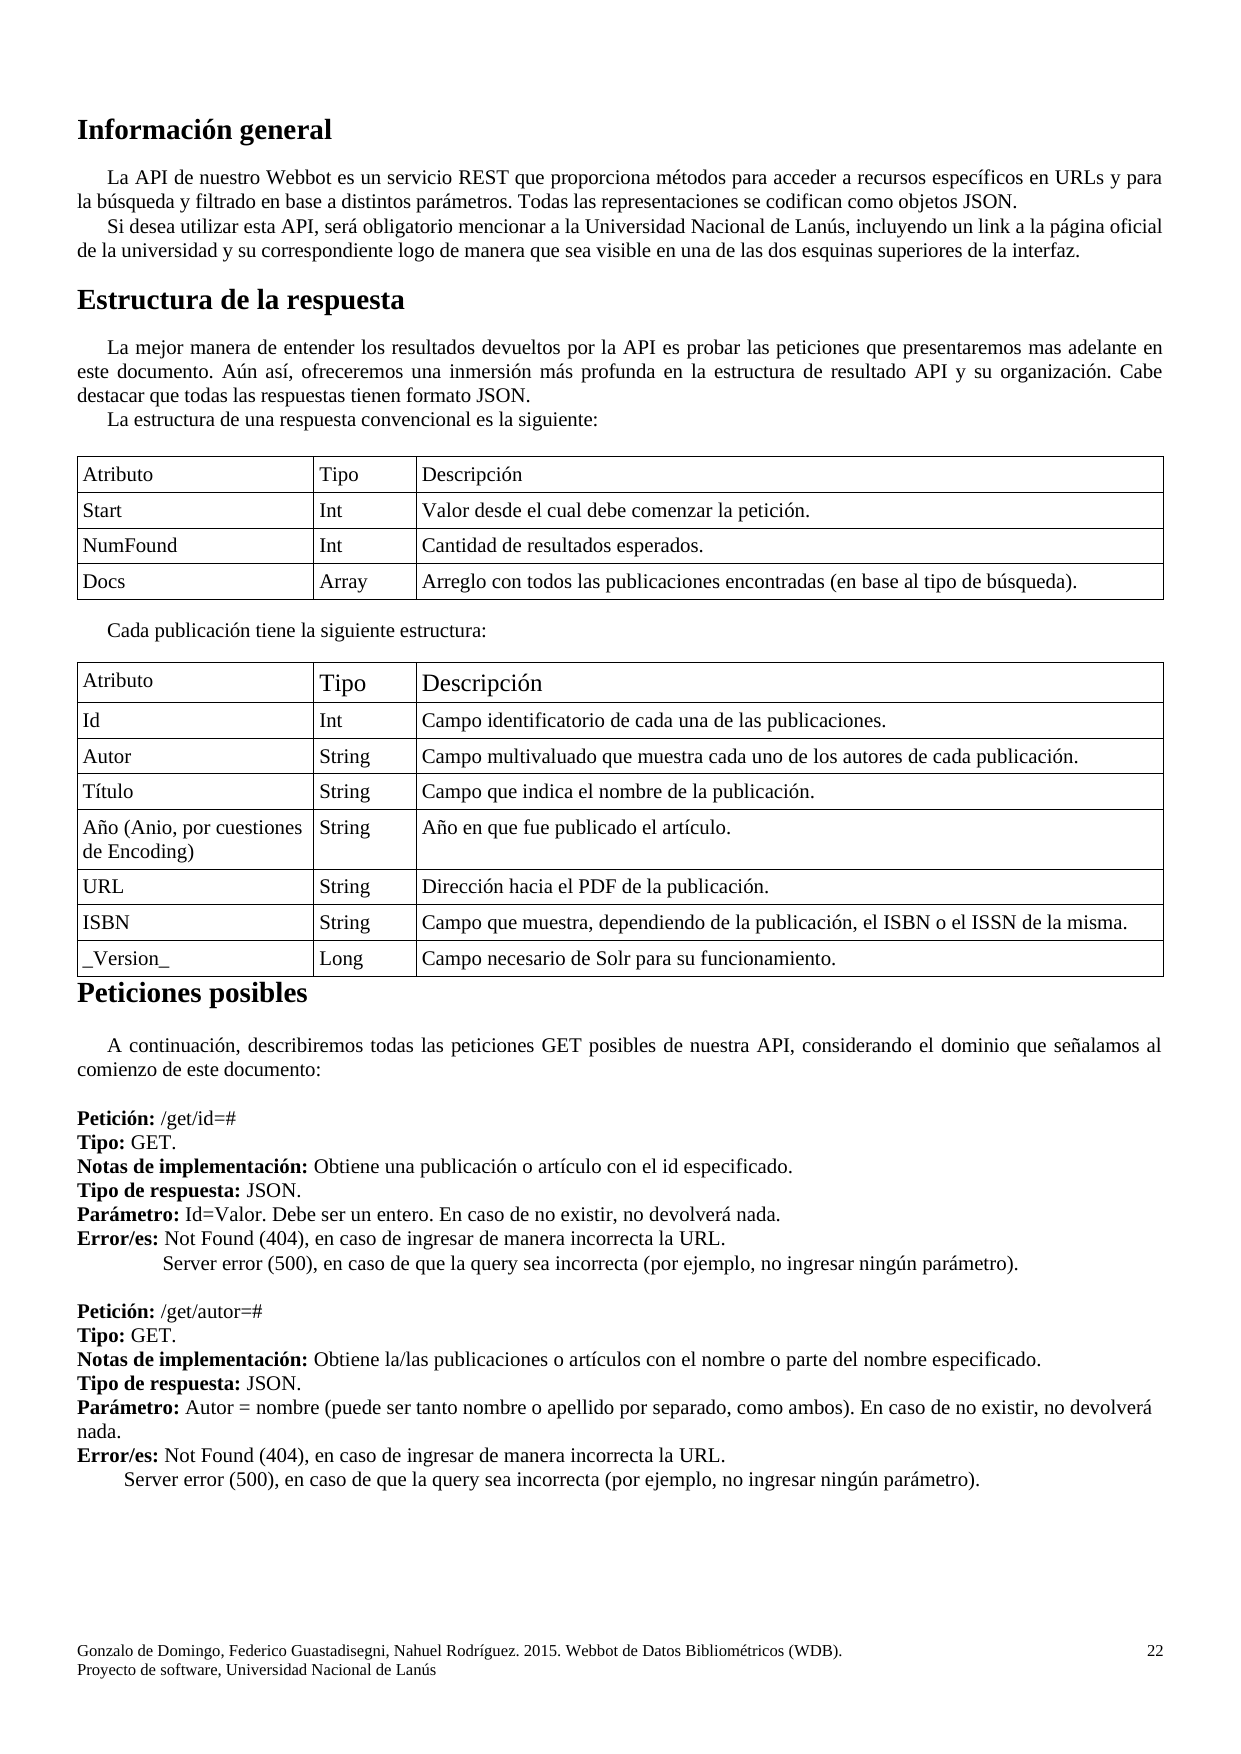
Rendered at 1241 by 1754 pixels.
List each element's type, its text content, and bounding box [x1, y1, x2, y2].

table_cell String [314, 870, 416, 904]
text Server error (500), en caso de que la query sea incorrecta (por ejemplo, no ingresar ningún parámetro). [77, 1467, 1163, 1491]
table_cell NumFound [78, 529, 313, 563]
table_cell Start [78, 493, 313, 527]
text Tipo: GET. [77, 1130, 1163, 1154]
table_header Tipo [314, 663, 416, 702]
text Petición: /get/autor=# [77, 1298, 1163, 1323]
table_cell String [314, 905, 416, 940]
text La mejor manera de entender los resultados devueltos por la API es probar las peticiones que presentaremos mas adelante en este documento. Aún así, ofreceremos una inmersión más profunda en la estructura de resultado API y su organización. Cabe destacar que todas las respuestas tienen formato JSON. [77, 334, 1163, 407]
text A continuación, describiremos todas las peticiones GET posibles de nuestra API, considerando el dominio que señalamos al comienzo de este documento: [77, 1033, 1163, 1081]
text Tipo de respuesta: JSON. [77, 1371, 1163, 1395]
text La estructura de una respuesta convencional es la siguiente: [77, 407, 1163, 431]
text Tipo de respuesta: JSON. [77, 1178, 1163, 1202]
table_cell Título [78, 774, 313, 809]
table_cell _Version_ [78, 941, 313, 976]
table_cell Docs [78, 564, 313, 599]
text Parámetro: Id=Valor. Debe ser un entero. En caso de no existir, no devolverá nada. [77, 1202, 1163, 1226]
table_cell Int [314, 529, 416, 563]
text Server error (500), en caso de que la query sea incorrecta (por ejemplo, no ingresar ningún parámetro). [77, 1250, 1163, 1274]
text Información general [77, 112, 1163, 146]
text Notas de implementación: Obtiene la/las publicaciones o artículos con el nombre o parte del nombre especificado. [77, 1347, 1163, 1371]
table_cell ISBN [78, 905, 313, 940]
text Tipo: GET. [77, 1323, 1163, 1347]
table_cell String [314, 774, 416, 809]
text Error/es: Not Found (404), en caso de ingresar de manera incorrecta la URL. [77, 1226, 1163, 1250]
text Notas de implementación: Obtiene una publicación o artículo con el id especificado. [77, 1154, 1163, 1178]
table_header Tipo [314, 457, 416, 492]
text Si desea utilizar esta API, será obligatorio mencionar a la Universidad Nacional de Lanús, incluyendo un link a la página oficial de la universidad y su correspondiente logo de manera que sea visible en una de las dos esquinas superiores de la interfaz. [77, 214, 1163, 262]
text Peticiones posibles [77, 977, 1163, 1009]
table_header Descripción [417, 663, 1163, 702]
table_cell Campo identificatorio de cada una de las publicaciones. [417, 703, 1163, 738]
table_cell String [314, 739, 416, 773]
table_cell Valor desde el cual debe comenzar la petición. [417, 493, 1163, 527]
text La API de nuestro Webbot es un servicio REST que proporciona métodos para acceder a recursos específicos en URLs y para la búsqueda y filtrado en base a distintos parámetros. Todas las representaciones se codifican como objetos JSON. [77, 165, 1163, 213]
table_cell Campo necesario de Solr para su funcionamiento. [417, 941, 1163, 976]
table_cell Año (Anio, por cuestiones de Encoding) [78, 810, 313, 869]
text Error/es: Not Found (404), en caso de ingresar de manera incorrecta la URL. [77, 1443, 1163, 1467]
table_cell Campo que muestra, dependiendo de la publicación, el ISBN o el ISSN de la misma. [417, 905, 1163, 940]
table_cell Long [314, 941, 416, 976]
table_cell Cantidad de resultados esperados. [417, 529, 1163, 563]
table_cell String [314, 810, 416, 869]
table_cell Campo multivaluado que muestra cada uno de los autores de cada publicación. [417, 739, 1163, 773]
text Estructura de la respuesta [77, 282, 1163, 315]
table_cell Arreglo con todos las publicaciones encontradas (en base al tipo de búsqueda). [417, 564, 1163, 599]
table_cell Array [314, 564, 416, 599]
table_cell Int [314, 493, 416, 527]
table_cell URL [78, 870, 313, 904]
table_cell Campo que indica el nombre de la publicación. [417, 774, 1163, 809]
table_cell Int [314, 703, 416, 738]
table_header Descripción [417, 457, 1163, 492]
text Cada publicación tiene la siguiente estructura: [77, 618, 1163, 642]
table_header Atributo [78, 457, 313, 492]
table_header Atributo [78, 663, 313, 702]
text Petición: /get/id=# [77, 1106, 1163, 1130]
table_cell Id [78, 703, 313, 738]
table_cell Autor [78, 739, 313, 773]
table_cell Dirección hacia el PDF de la publicación. [417, 870, 1163, 904]
table_cell Año en que fue publicado el artículo. [417, 810, 1163, 869]
text Parámetro: Autor = nombre (puede ser tanto nombre o apellido por separado, como ambos). En caso de no existir, no devolverá nada. [77, 1395, 1163, 1443]
